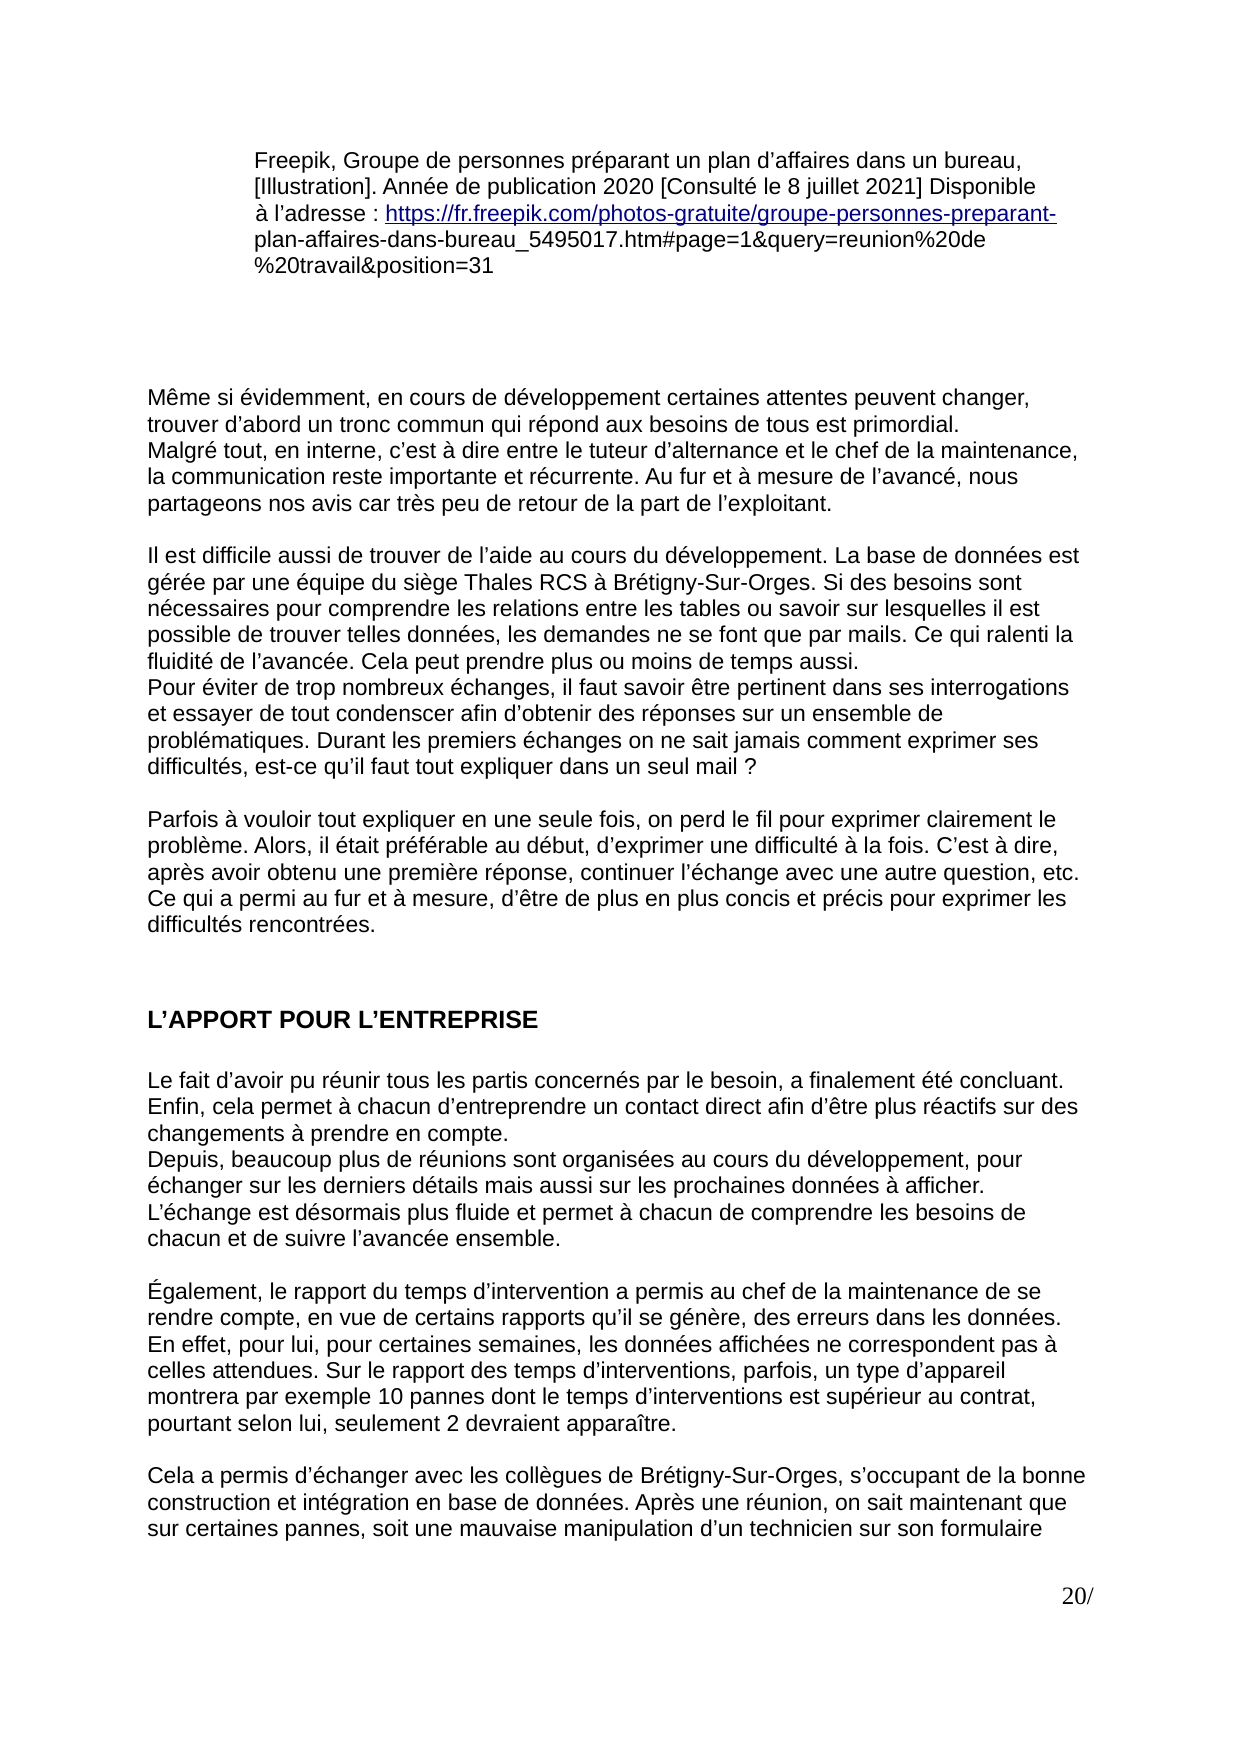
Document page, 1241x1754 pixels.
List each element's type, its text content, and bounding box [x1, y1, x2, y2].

text à l’adresse : https://fr.freepik.com/photos-gratuite/groupe-personnes-preparant- plan-affaires-dans-bureau_5495017.htm#page=1&query=reunion%20de %20travail&position=31 [147, 200, 1093, 279]
text Il est difficile aussi de trouver de l’aide au cours du développement. La base de données est gérée par une équipe du siège Thales RCS à Brétigny-Sur-Orges. Si des besoins sont nécessaires pour comprendre les relations entre les tables ou savoir sur lesquelles il est possible de trouver telles données, les demandes ne se font que par mails. Ce qui ralenti la fluidité de l’avancée. Cela peut prendre plus ou moins de temps aussi. [147, 542, 1093, 674]
text Le fait d’avoir pu réunir tous les partis concernés par le besoin, a finalement été concluant. Enfin, cela permet à chacun d’entreprendre un contact direct afin d’être plus réactifs sur des changements à prendre en compte. [147, 1067, 1093, 1146]
text Freepik, Groupe de personnes préparant un plan d’affaires dans un bureau, [Illustration]. Année de publication 2020 [Consulté le 8 juillet 2021] Disponible [147, 147, 1093, 200]
text Parfois à vouloir tout expliquer en une seule fois, on perd le fil pour exprimer clairement le problème. Alors, il était préférable au début, d’exprimer une difficulté à la fois. C’est à dire, après avoir obtenu une première réponse, continuer l’échange avec une autre question, etc. Ce qui a permi au fur et à mesure, d’être de plus en plus concis et précis pour exprimer les difficultés rencontrées. [147, 806, 1093, 938]
text Depuis, beaucoup plus de réunions sont organisées au cours du développement, pour échanger sur les derniers détails mais aussi sur les prochaines données à afficher. L’échange est désormais plus fluide et permet à chacun de comprendre les besoins de chacun et de suivre l’avancée ensemble. [147, 1146, 1093, 1251]
text Cela a permis d’échanger avec les collègues de Brétigny-Sur-Orges, s’occupant de la bonne construction et intégration en base de données. Après une réunion, on sait maintenant que sur certaines pannes, soit une mauvaise manipulation d’un technicien sur son formulaire [147, 1462, 1093, 1541]
text L’APPORT POUR L’ENTREPRISE [147, 1005, 1093, 1033]
text Également, le rapport du temps d’intervention a permis au chef de la maintenance de se rendre compte, en vue de certains rapports qu’il se génère, des erreurs dans les données. En effet, pour lui, pour certaines semaines, les données affichées ne correspondent pas à celles attendues. Sur le rapport des temps d’interventions, parfois, un type d’appareil montrera par exemple 10 pannes dont le temps d’interventions est supérieur au contrat, pourtant selon lui, seulement 2 devraient apparaître. [147, 1278, 1093, 1436]
text Pour éviter de trop nombreux échanges, il faut savoir être pertinent dans ses interrogations et essayer de tout condenscer afin d’obtenir des réponses sur un ensemble de problématiques. Durant les premiers échanges on ne sait jamais comment exprimer ses difficultés, est-ce qu’il faut tout expliquer dans un seul mail ? [147, 674, 1093, 779]
text Malgré tout, en interne, c’est à dire entre le tuteur d’alternance et le chef de la maintenance, la communication reste importante et récurrente. Au fur et à mesure de l’avancé, nous partageons nos avis car très peu de retour de la part de l’exploitant. [147, 437, 1093, 516]
text Même si évidemment, en cours de développement certaines attentes peuvent changer, trouver d’abord un tronc commun qui répond aux besoins de tous est primordial. [147, 384, 1093, 437]
